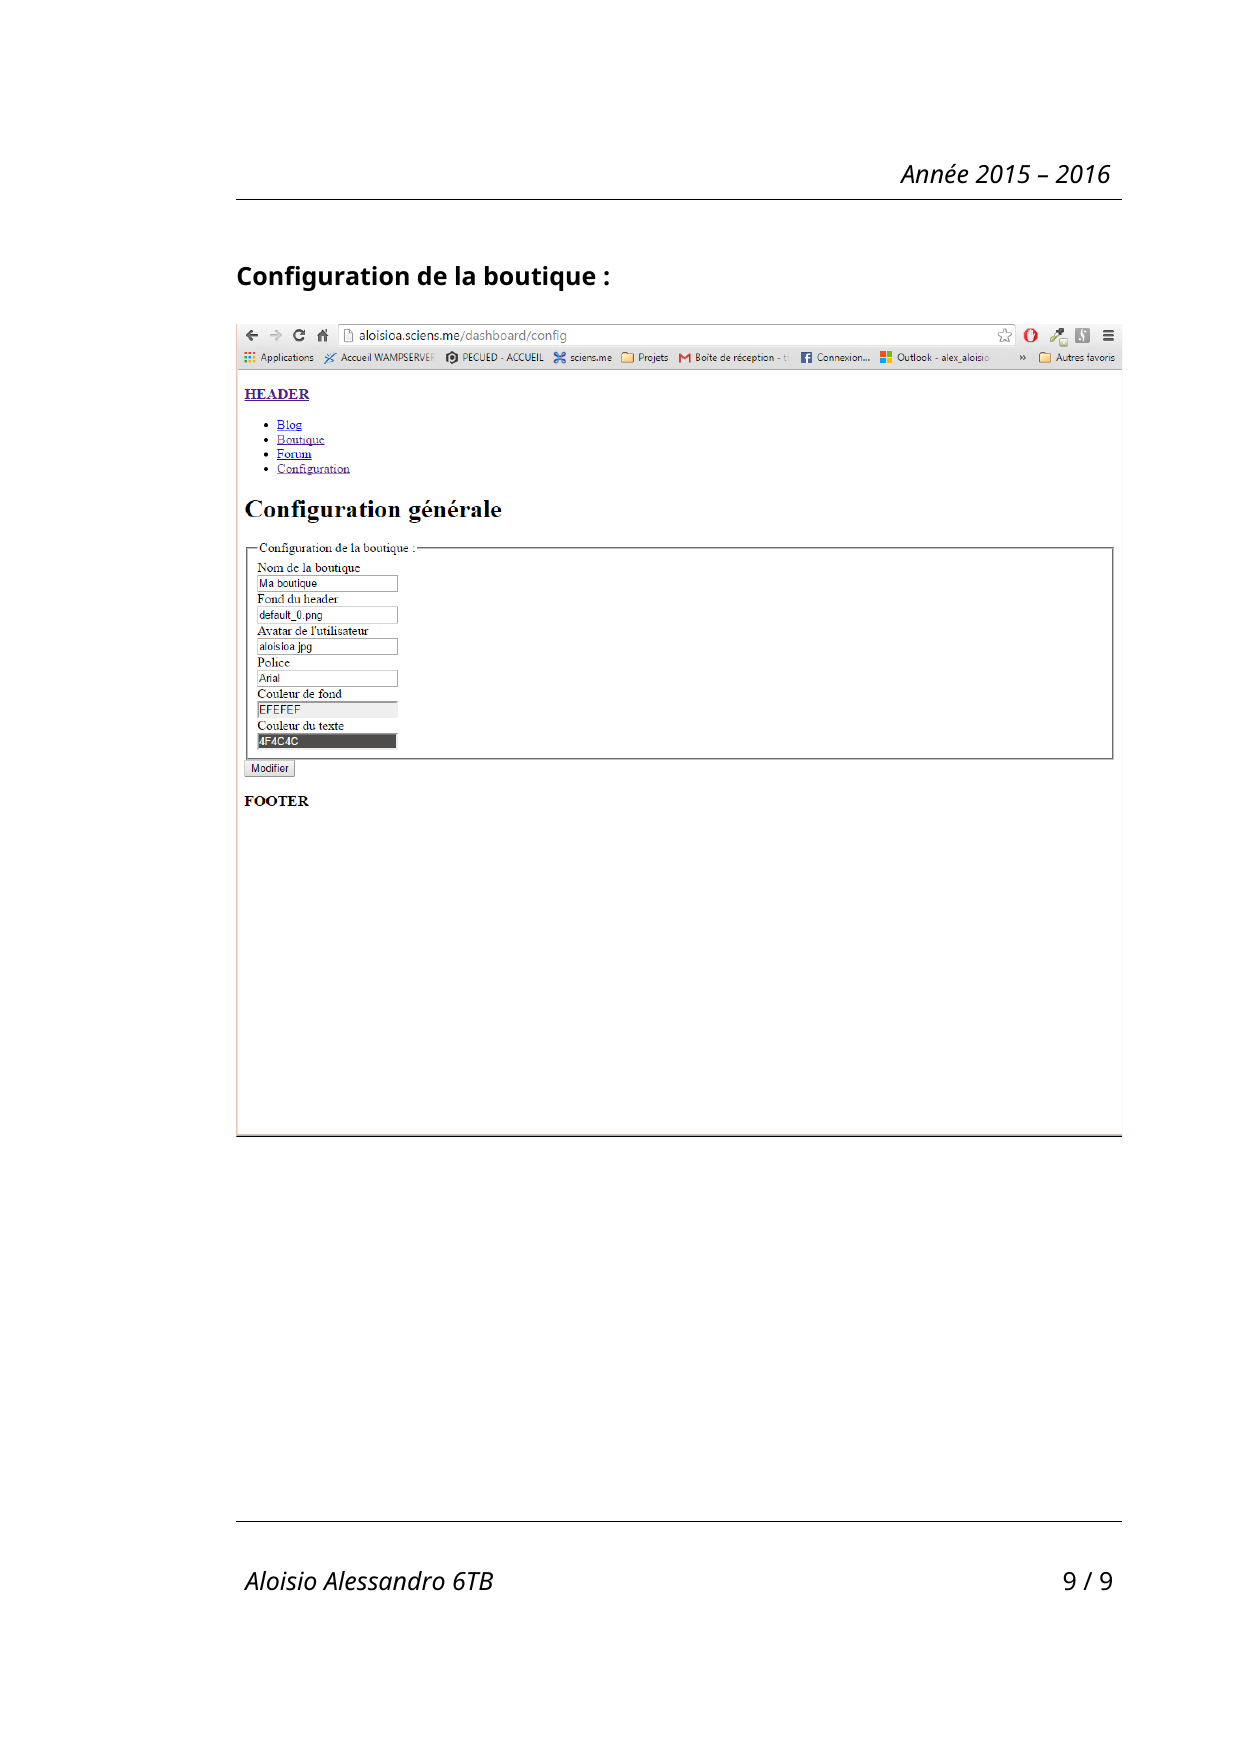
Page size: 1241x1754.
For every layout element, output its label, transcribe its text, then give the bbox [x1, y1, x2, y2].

text Configuration de la boutique : [236, 258, 1122, 292]
picture [236, 324, 1123, 1137]
